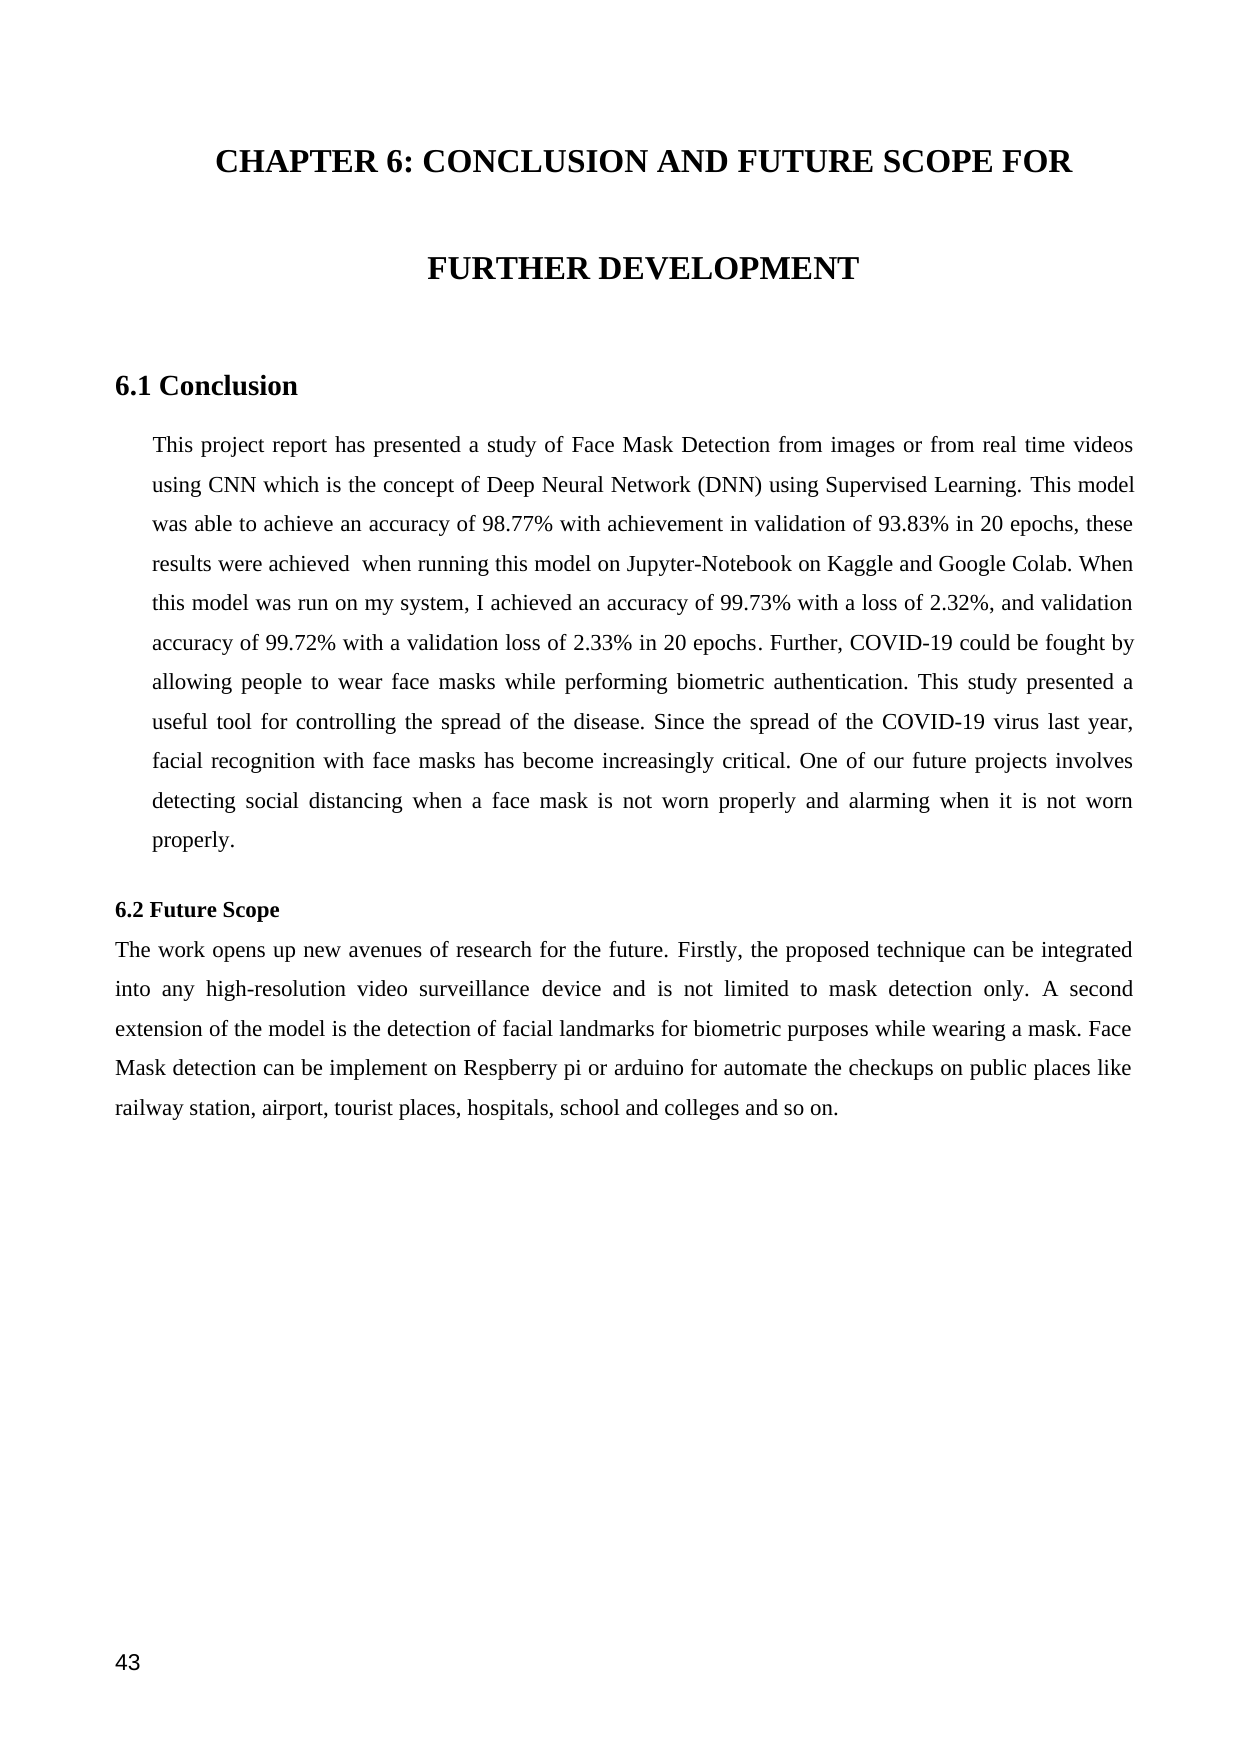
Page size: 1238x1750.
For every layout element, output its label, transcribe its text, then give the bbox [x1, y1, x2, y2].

subtitle 6.2 Future Scope [115, 896, 1135, 922]
subtitle 6.1 Conclusion [115, 368, 1133, 401]
text The work opens up new avenues of research for the future. Firstly, the proposed technique can be integrated into any high-resolution video surveillance device and is not limited to mask detection only. A second extension of the model is the detection of facial landmarks for biometric purposes while wearing a mask. Face Mask detection can be implement on Respberry pi or arduino for automate the checkups on public places like railway station, airport, tourist places, hospitals, school and colleges and so on. [115, 936, 1133, 1120]
text This project report has presented a study of Face Mask Detection from images or from real time videos using CNN which is the concept of Deep Neural Network (DNN) using Supervised Learning. This model was able to achieve an accuracy of 98.77% with achievement in validation of 93.83% in 20 epochs, these results were achieved when running this model on Jupyter-Notebook on Kaggle and Google Colab. When this model was run on my system, I achieved an accuracy of 99.73% with a loss of 2.32%, and validation accuracy of 99.72% with a validation loss of 2.33% in 20 epochs. Further, COVID-19 could be fought by allowing people to wear face masks while performing biometric authentication. This study presented a useful tool for controlling the spread of the disease. Since the spread of the COVID-19 virus last year, facial recognition with face masks has become increasingly critical. One of our future projects involves detecting social distancing when a face mask is not worn properly and alarming when it is not worn properly. [152, 432, 1135, 853]
subtitle CHAPTER 6: CONCLUSION AND FUTURE SCOPE FOR FURTHER DEVELOPMENT [152, 141, 1135, 287]
